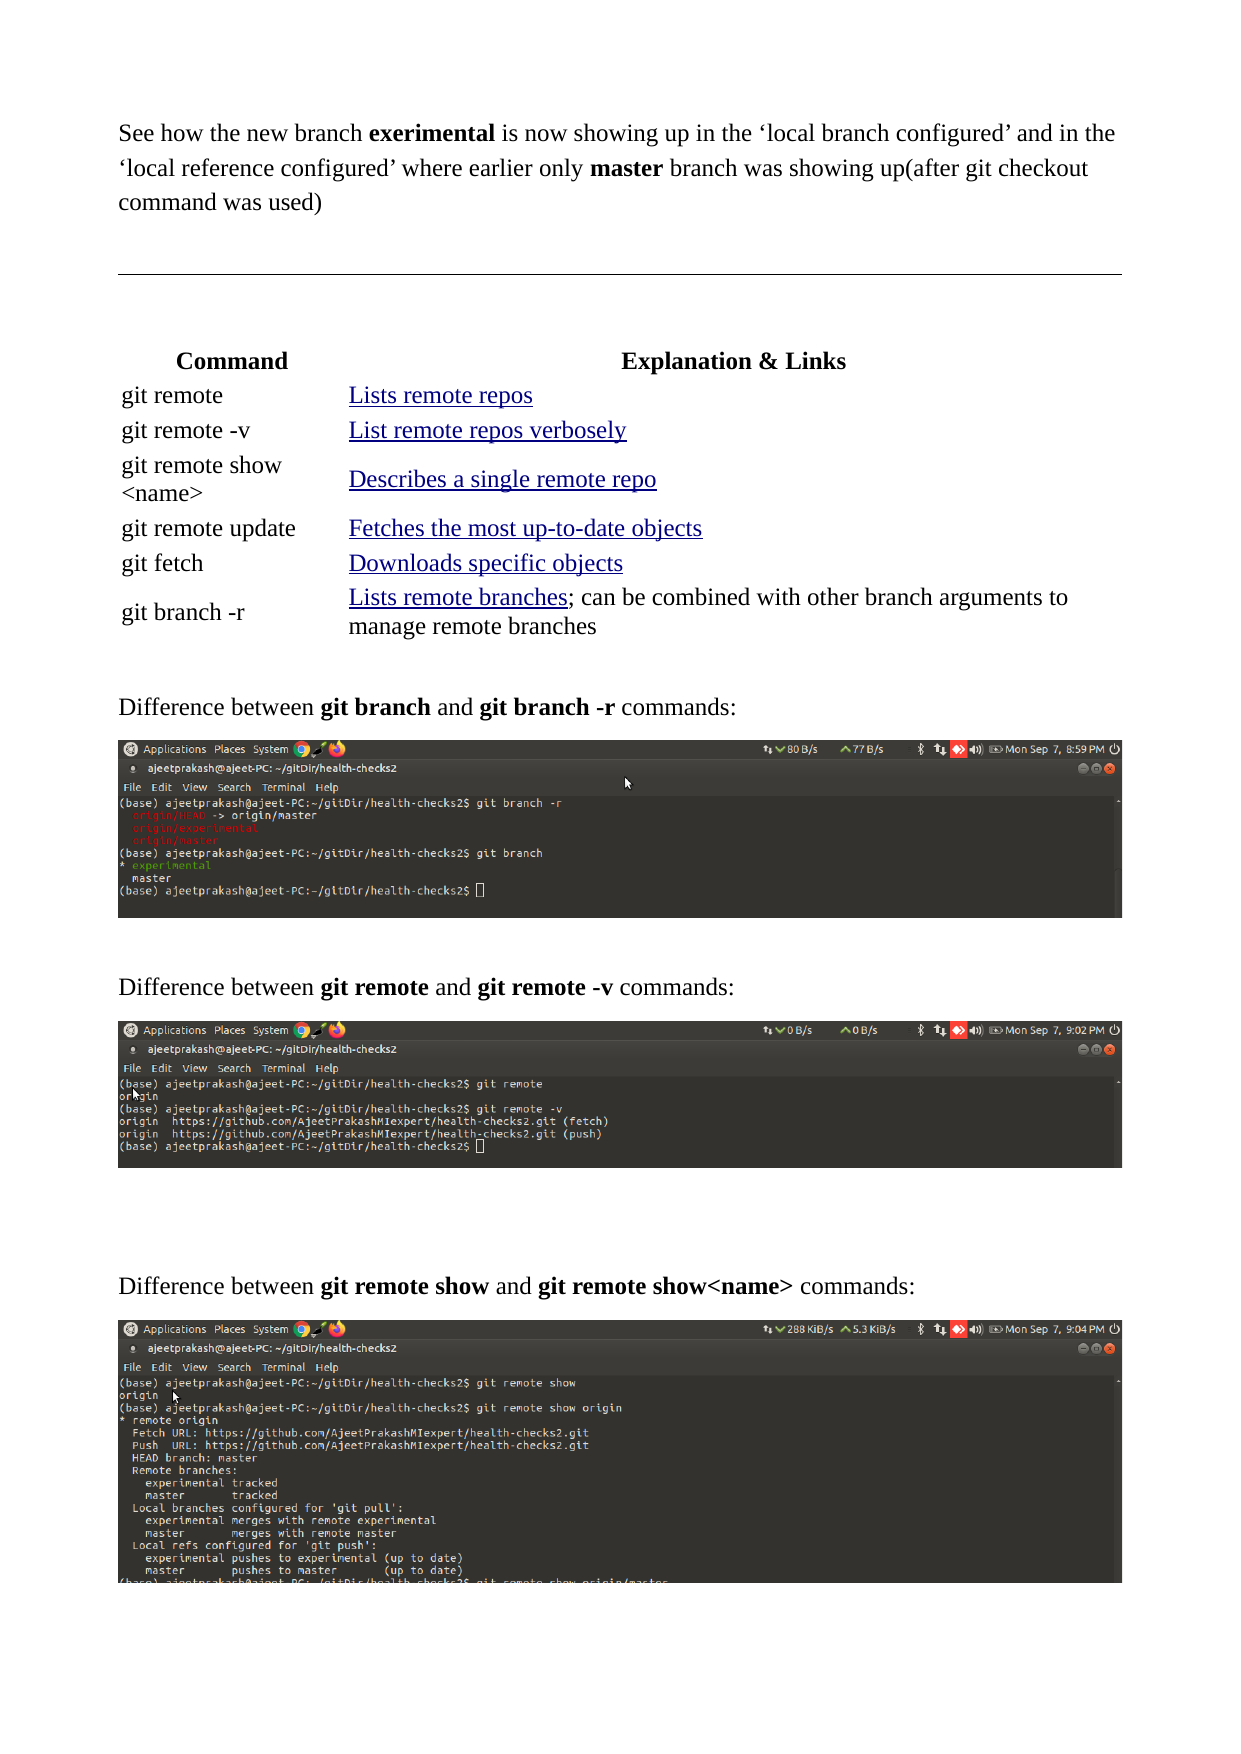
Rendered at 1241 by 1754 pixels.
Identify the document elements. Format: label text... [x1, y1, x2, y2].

table_cell git fetch [118, 545, 345, 579]
table_cell git remote [118, 378, 345, 412]
table_cell List remote repos verbosely [345, 412, 1122, 447]
picture [118, 1320, 1123, 1583]
text Difference between git remote show and git remote show<name> commands: [118, 1271, 1122, 1300]
table_cell git branch -r [118, 579, 345, 643]
text Difference between git remote and git remote -v commands: [118, 972, 1122, 1001]
table_header Explanation & Links [345, 343, 1122, 378]
table_cell git remote show <name> [118, 447, 345, 510]
table_cell git remote update [118, 510, 345, 545]
table_cell Fetches the most up-to-date objects [345, 510, 1122, 545]
table_cell Describes a single remote repo [345, 447, 1122, 510]
table_cell Lists remote repos [345, 378, 1122, 412]
table_header Command [118, 343, 345, 378]
text See how the new branch exerimental is now showing up in the ‘local branch configured’ and in the ‘local reference configured’ where earlier only master branch was showing up(after git checkout command was used) [118, 118, 1122, 216]
table_cell Lists remote branches; can be combined with other branch arguments to manage remote branches [345, 579, 1122, 643]
text Difference between git branch and git branch -r commands: [118, 692, 1122, 721]
table_cell Downloads specific objects [345, 545, 1122, 579]
table_cell git remote -v [118, 412, 345, 447]
